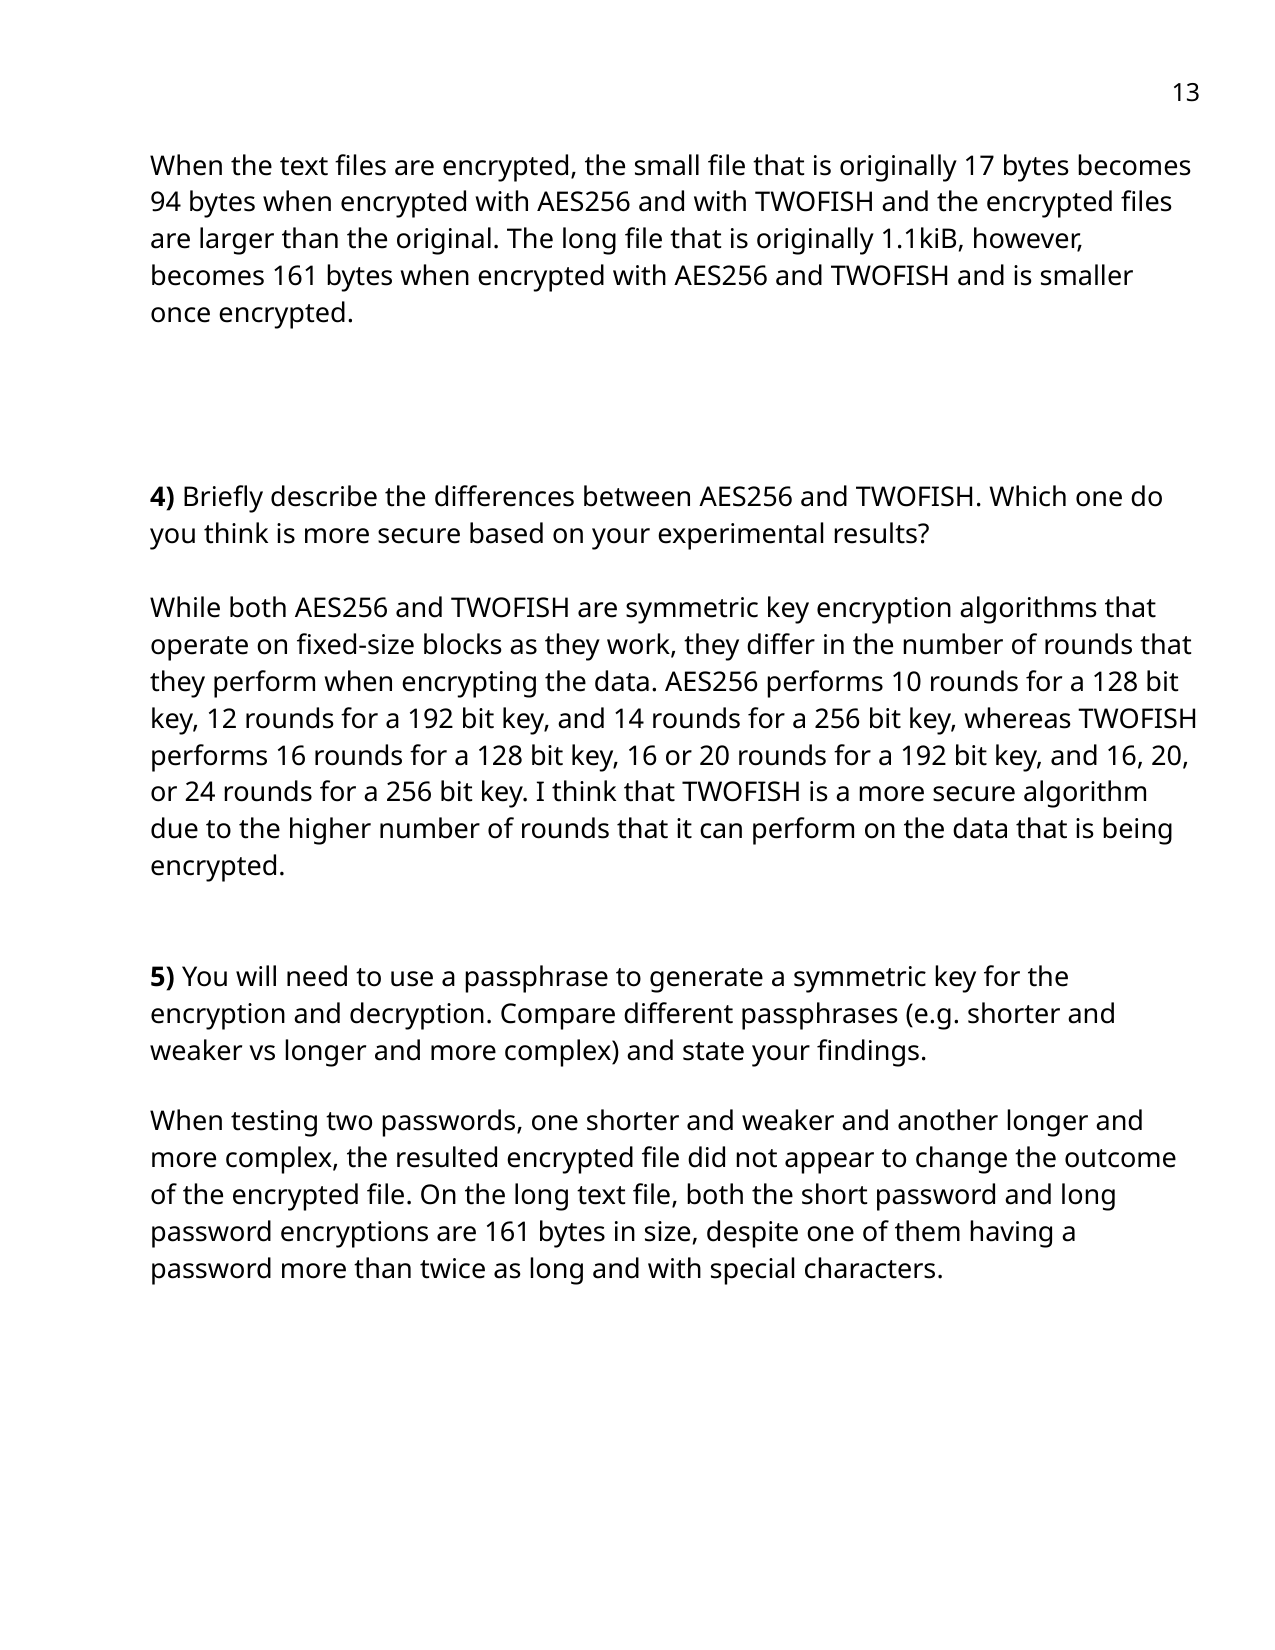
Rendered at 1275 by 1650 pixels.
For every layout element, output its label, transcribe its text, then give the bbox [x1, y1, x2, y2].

text 5) You will need to use a passphrase to generate a symmetric key for the encryption and decryption. Compare different passphrases (e.g. shorter and weaker vs longer and more complex) and state your findings. [150, 957, 1200, 1068]
text While both AES256 and TWOFISH are symmetric key encryption algorithms that operate on fixed-size blocks as they work, they differ in the number of rounds that they perform when encrypting the data. AES256 performs 10 rounds for a 128 bit key, 12 rounds for a 192 bit key, and 14 rounds for a 256 bit key, whereas TWOFISH performs 16 rounds for a 128 bit key, 16 or 20 rounds for a 192 bit key, and 16, 20, or 24 rounds for a 256 bit key. I think that TWOFISH is a more secure algorithm due to the higher number of rounds that it can perform on the data that is being encrypted. [150, 588, 1200, 883]
text When testing two passwords, one shorter and weaker and another longer and more complex, the resulted encrypted file did not appear to change the outcome of the encrypted file. On the long text file, both the short password and long password encryptions are 161 bytes in size, despite one of them having a password more than twice as long and with special characters. [150, 1102, 1200, 1286]
text 4) Briefly describe the differences between AES256 and TWOFISH. Which one do you think is more secure based on your experimental results? [150, 478, 1200, 552]
text When the text files are encrypted, the small file that is originally 17 bytes becomes 94 bytes when encrypted with AES256 and with TWOFISH and the encrypted files are larger than the original. The long file that is originally 1.1kiB, however, becomes 161 bytes when encrypted with AES256 and TWOFISH and is smaller once encrypted. [150, 146, 1200, 330]
